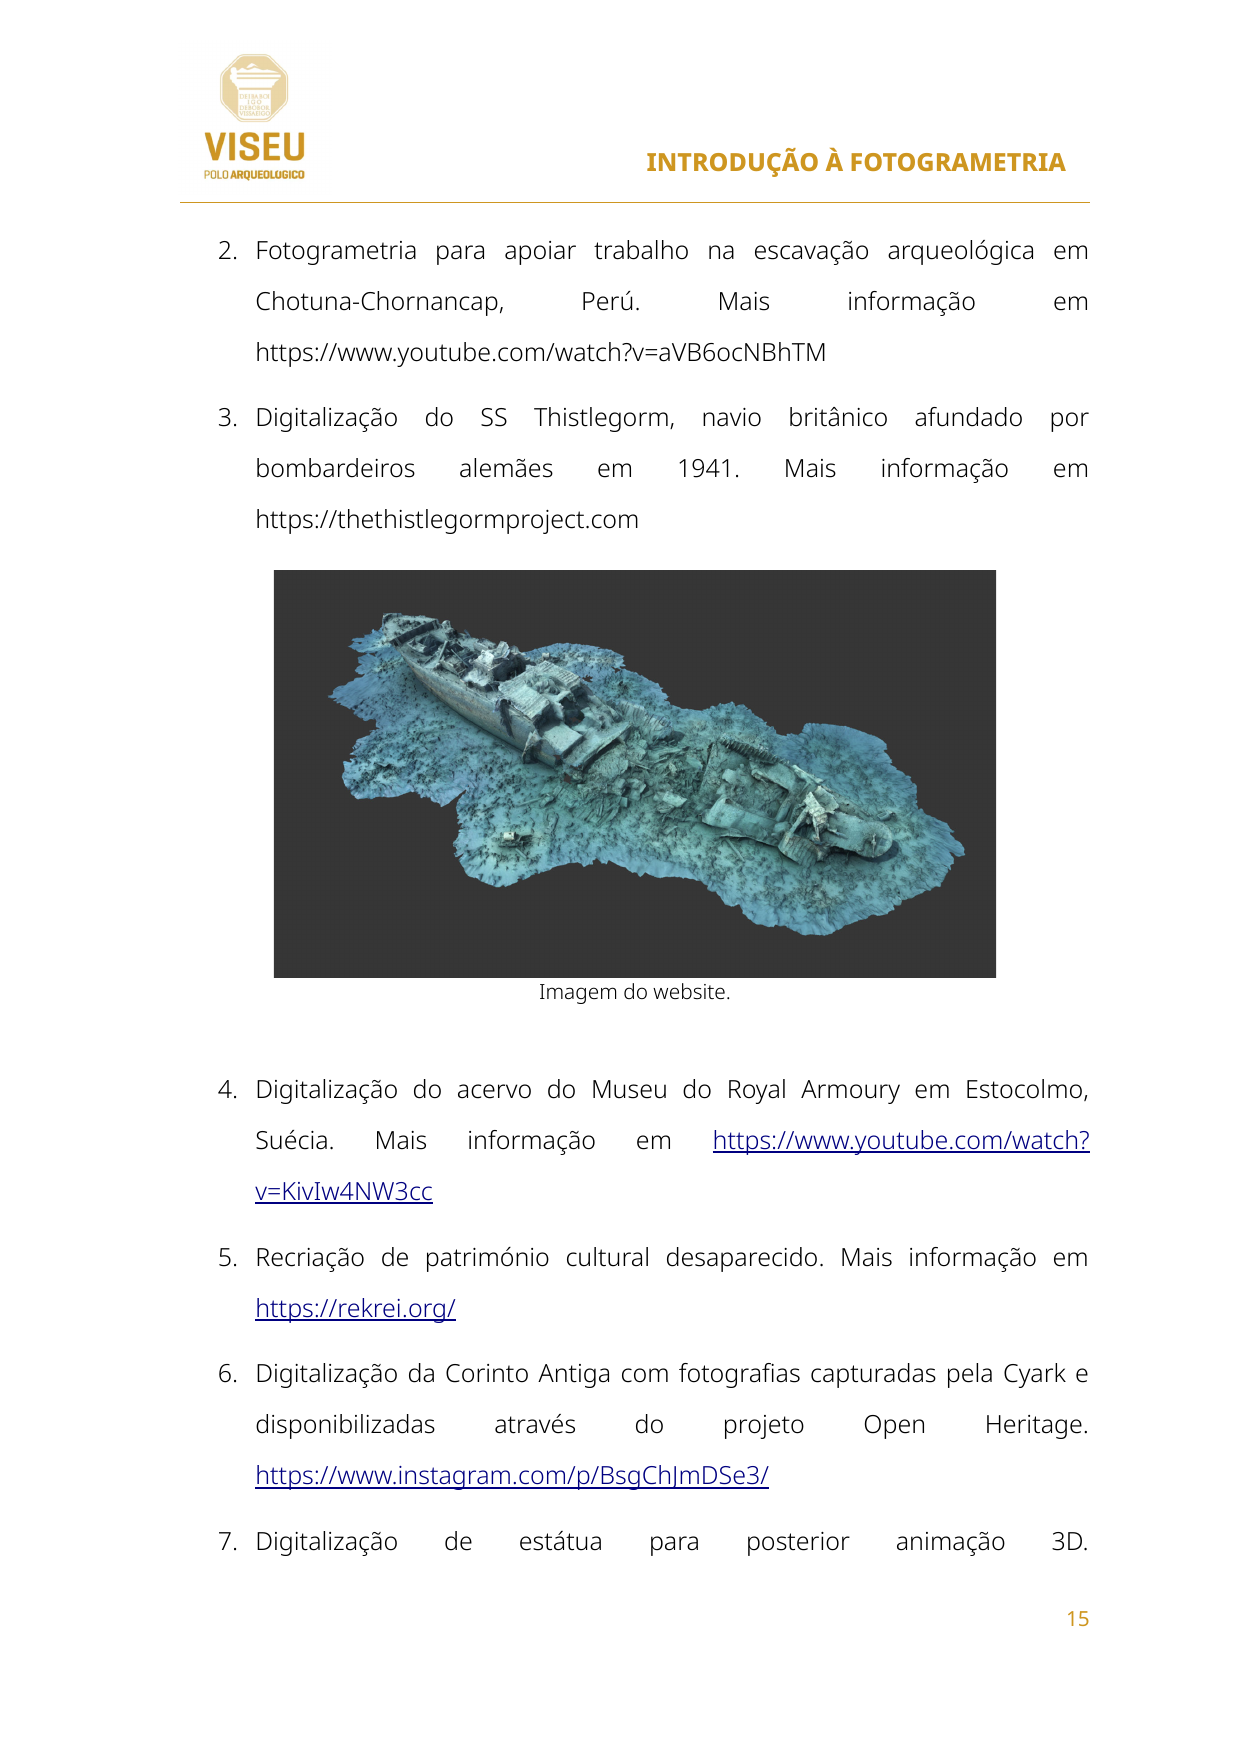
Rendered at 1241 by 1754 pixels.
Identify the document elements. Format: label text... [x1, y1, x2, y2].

list Digitalização do acervo do Museu do Royal Armoury em Estocolmo, Suécia. Mais informação em https://www.youtube.com/watch?v=KivIw4NW3cc [218, 1072, 1090, 1208]
list Digitalização do SS Thistlegorm, navio britânico afundado por bombardeiros alemães em 1941. Mais informação em https://thethistlegormproject.com [218, 400, 1090, 536]
text Imagem do website. [180, 580, 1090, 1006]
list Digitalização de estátua para posterior animação 3D. [218, 1524, 1090, 1558]
list Digitalização da Corinto Antiga com fotografias capturadas pela Cyark e disponibilizadas através do projeto Open Heritage. https://www.instagram.com/p/BsgChJmDSe3/ [218, 1356, 1090, 1492]
picture [273, 570, 997, 978]
list Recriação de património cultural desaparecido. Mais informação em https://rekrei.org/ [218, 1239, 1090, 1324]
list Fotogrametria para apoiar trabalho na escavação arqueológica em Chotuna-Chornancap, Perú. Mais informação em https://www.youtube.com/watch?v=aVB6ocNBhTM [218, 232, 1090, 368]
